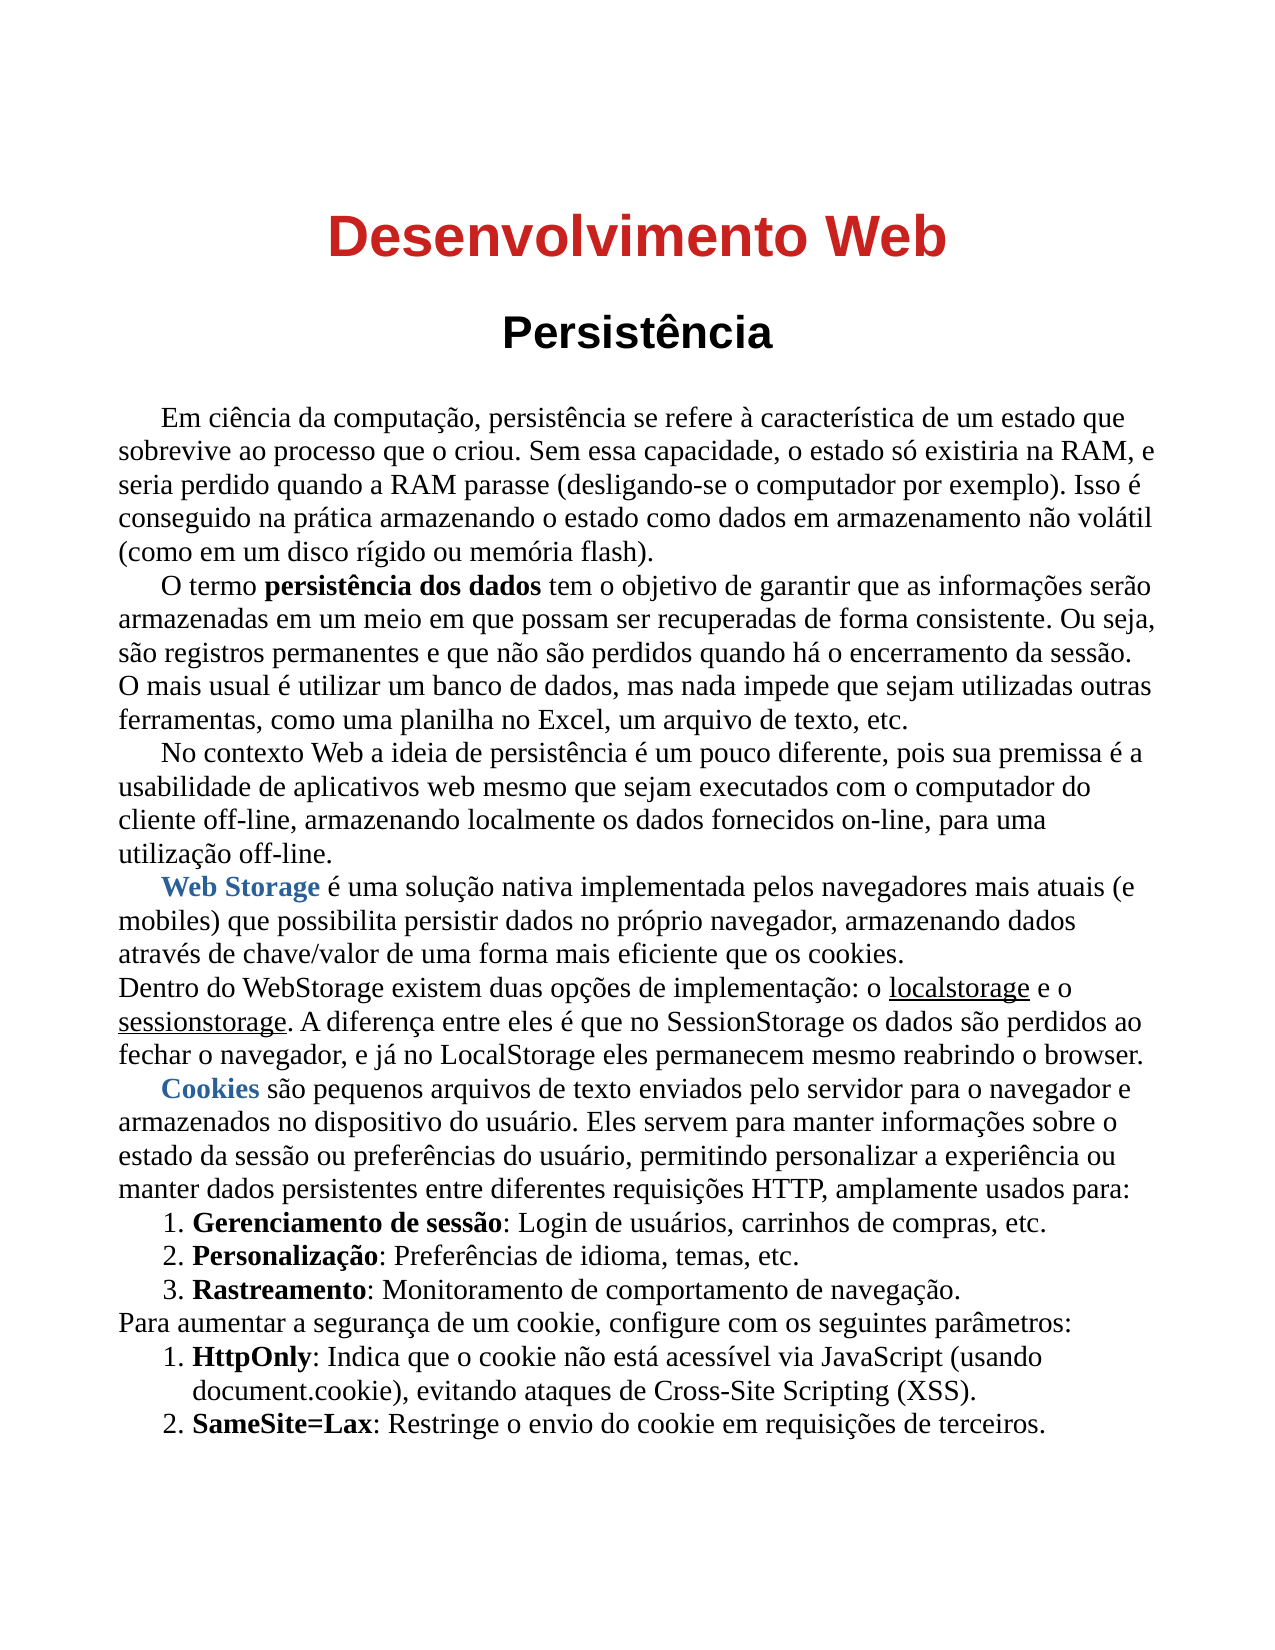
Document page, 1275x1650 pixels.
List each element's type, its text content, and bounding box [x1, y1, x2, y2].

text Cookies são pequenos arquivos de texto enviados pelo servidor para o navegador e armazenados no dispositivo do usuário. Eles servem para manter informações sobre o estado da sessão ou preferências do usuário, permitindo personalizar a experiência ou manter dados persistentes entre diferentes requisições HTTP, amplamente usados para: [118, 1071, 1157, 1205]
list Personalização: Preferências de idioma, temas, etc. [162, 1238, 1157, 1272]
text No contexto Web a ideia de persistência é um pouco diferente, pois sua premissa é a usabilidade de aplicativos web mesmo que sejam executados com o computador do cliente off-line, armazenando localmente os dados fornecidos on-line, para uma utilização off-line. [118, 735, 1157, 869]
text Dentro do WebStorage existem duas opções de implementação: o localstorage e o sessionstorage. A diferença entre eles é que no SessionStorage os dados são perdidos ao fechar o navegador, e já no LocalStorage eles permanecem mesmo reabrindo o browser. [118, 970, 1157, 1071]
text O termo persistência dos dados tem o objetivo de garantir que as informações serão armazenadas em um meio em que possam ser recuperadas de forma consistente. Ou seja, são registros permanentes e que não são perdidos quando há o encerramento da sessão. O mais usual é utilizar um banco de dados, mas nada impede que sejam utilizadas outras ferramentas, como uma planilha no Excel, um arquivo de texto, etc. [118, 568, 1157, 735]
text Web Storage é uma solução nativa implementada pelos navegadores mais atuais (e mobiles) que possibilita persistir dados no próprio navegador, armazenando dados através de chave/valor de uma forma mais eficiente que os cookies. [118, 869, 1157, 970]
subtitle Persistência [118, 306, 1157, 359]
list Gerenciamento de sessão: Login de usuários, carrinhos de compras, etc. [162, 1205, 1157, 1238]
text Para aumentar a segurança de um cookie, configure com os seguintes parâmetros: [118, 1306, 1157, 1339]
title Desenvolvimento Web [118, 201, 1157, 268]
text Em ciência da computação, persistência se refere à característica de um estado que sobrevive ao processo que o criou. Sem essa capacidade, o estado só existiria na RAM, e seria perdido quando a RAM parasse (desligando-se o computador por exemplo). Isso é conseguido na prática armazenando o estado como dados em armazenamento não volátil (como em um disco rígido ou memória flash). [118, 400, 1157, 568]
list HttpOnly: Indica que o cookie não está acessível via JavaScript (usando document.cookie), evitando ataques de Cross-Site Scripting (XSS). [162, 1339, 1157, 1406]
list Rastreamento: Monitoramento de comportamento de navegação. [162, 1272, 1157, 1306]
list SameSite=Lax: Restringe o envio do cookie em requisições de terceiros. [162, 1406, 1157, 1440]
